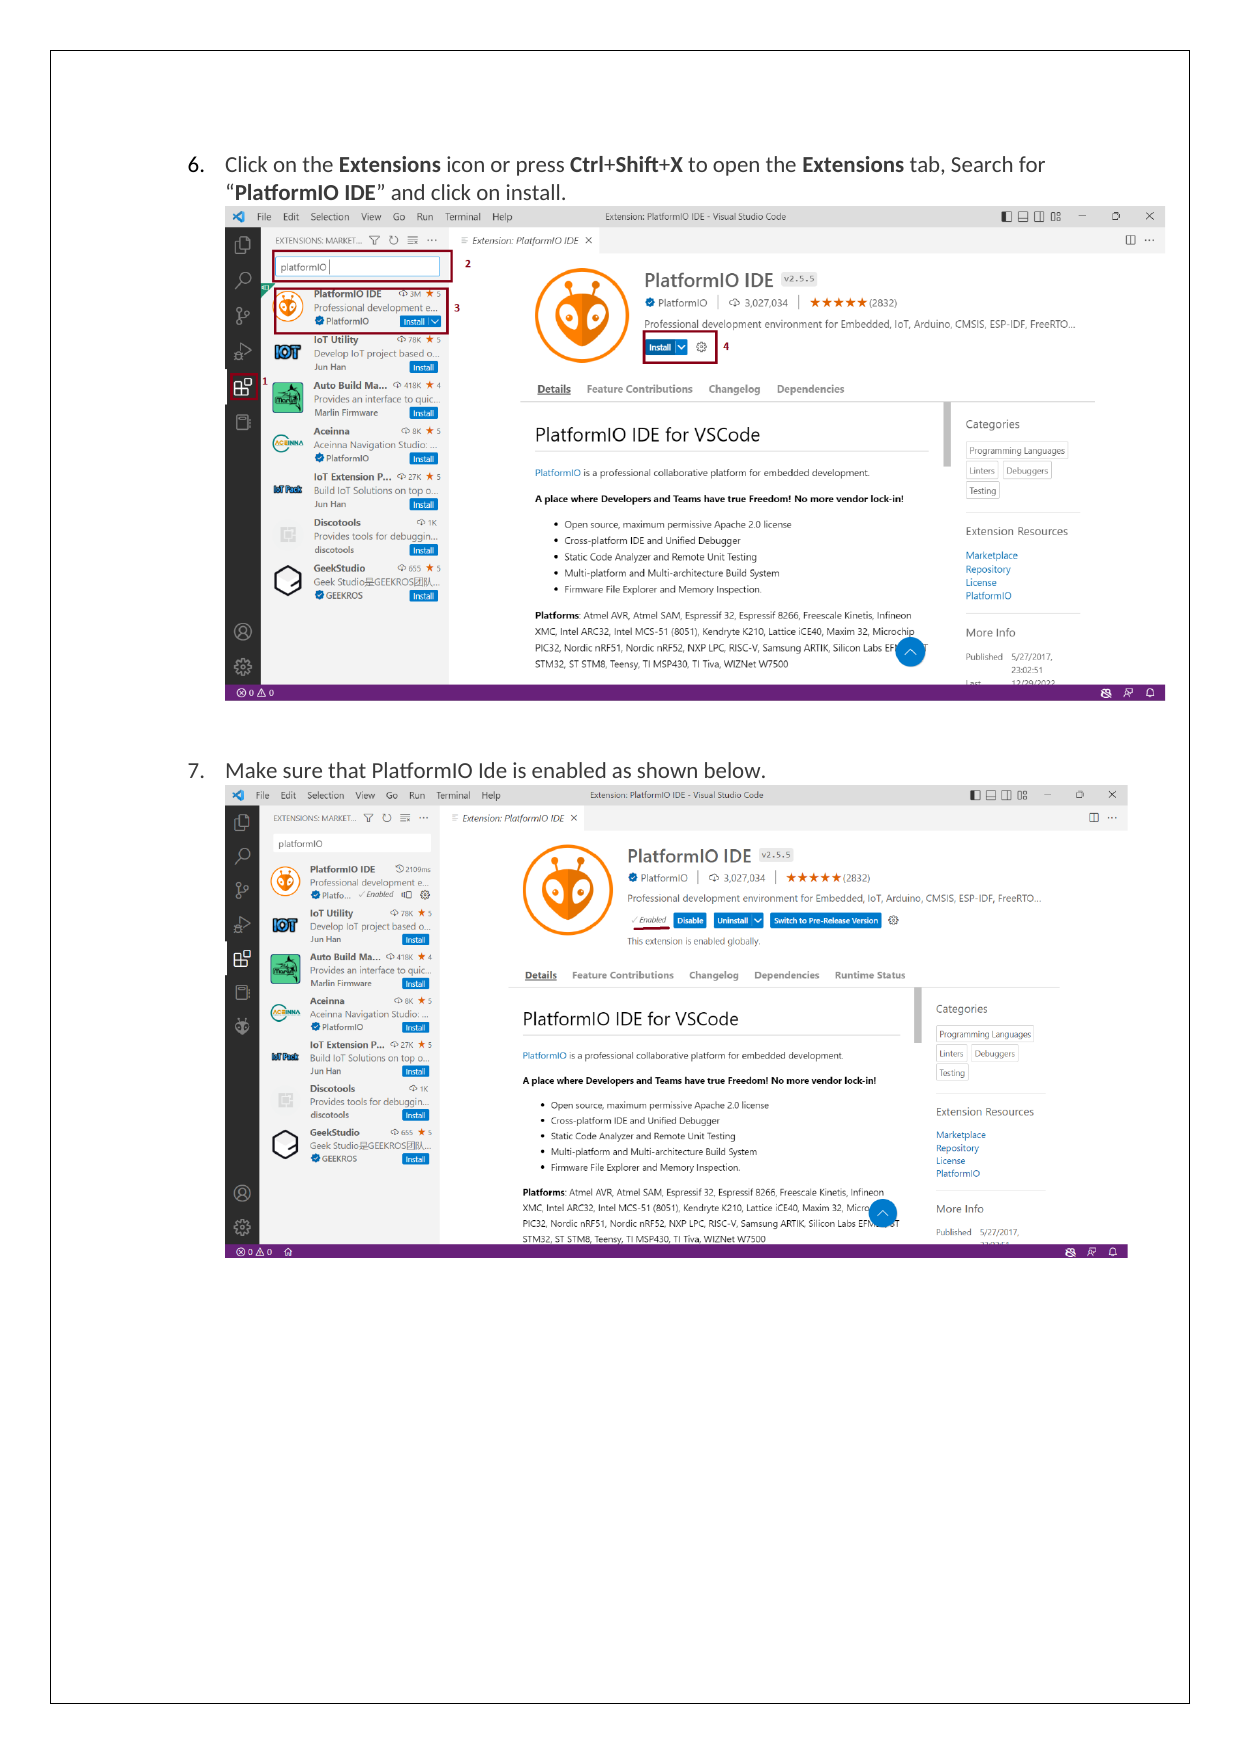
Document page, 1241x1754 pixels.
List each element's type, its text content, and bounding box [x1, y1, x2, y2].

list Click on the Extensions icon or press Ctrl+Shift+X to open the Extensions tab, Search for “PlatformIO IDE” and click on install. [187, 150, 1090, 206]
list Make sure that PlatformIO Ide is enabled as shown below. [187, 756, 1090, 784]
